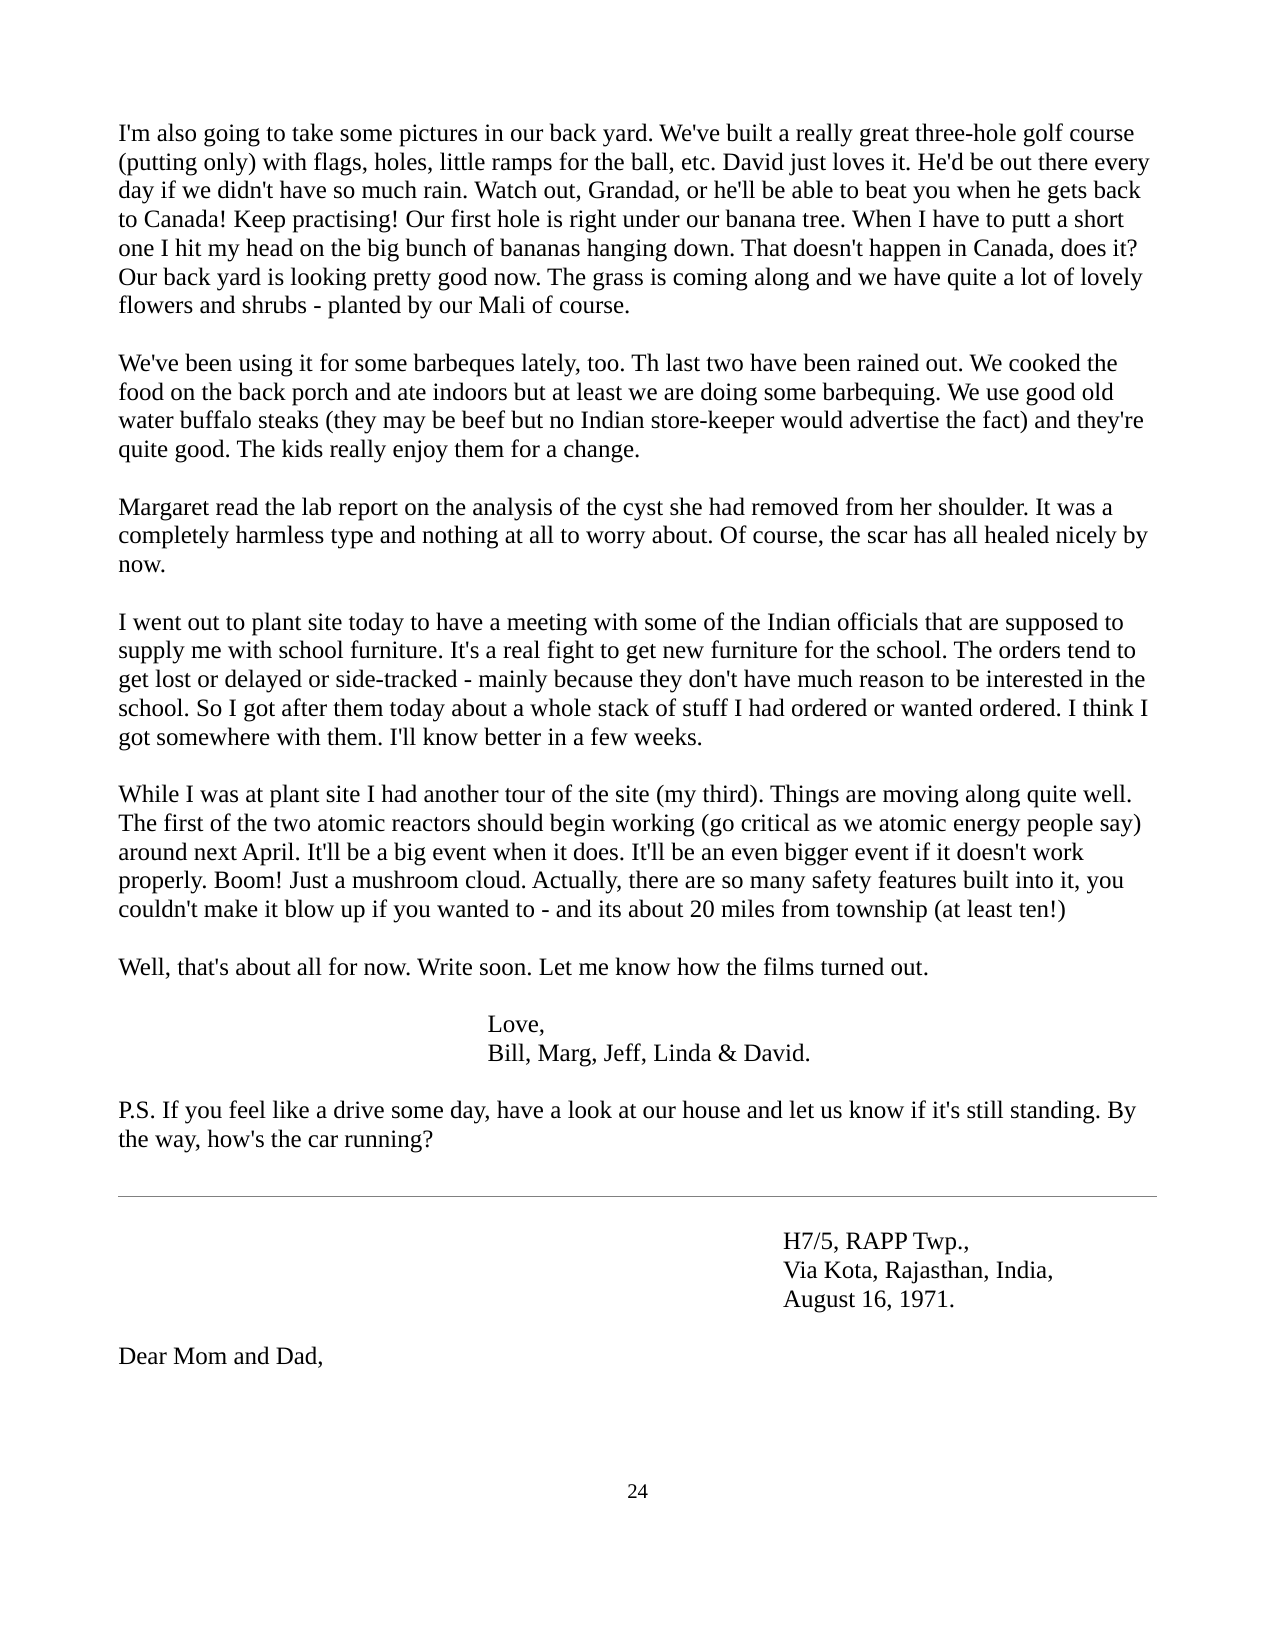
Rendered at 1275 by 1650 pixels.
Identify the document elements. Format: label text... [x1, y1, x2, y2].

text H7/5, RAPP Twp., [118, 1226, 1157, 1255]
text Via Kota, Rajasthan, India, [118, 1255, 1157, 1284]
text Bill, Marg, Jeff, Linda & David. [118, 1038, 1157, 1067]
text P.S. If you feel like a drive some day, have a look at our house and let us know if it's still standing. By the way, how's the car running? [118, 1096, 1157, 1153]
text Well, that's about all for now. Write soon. Let me know how the films turned out. [118, 952, 1157, 981]
text Margaret read the lab report on the analysis of the cyst she had removed from her shoulder. It was a completely harmless type and nothing at all to worry about. Of course, the scar has all healed nicely by now. [118, 492, 1157, 578]
text While I was at plant site I had another tour of the site (my third). Things are moving along quite well. The first of the two atomic reactors should begin working (go critical as we atomic energy people say) around next April. It'll be a big event when it does. It'll be an even bigger event if it doesn't work properly. Boom! Just a mushroom cloud. Actually, there are so many safety features built into it, you couldn't make it blow up if you wanted to - and its about 20 miles from township (at least ten!) [118, 779, 1157, 923]
text I went out to plant site today to have a meeting with some of the Indian officials that are supposed to supply me with school furniture. It's a real fight to get new furniture for the school. The orders tend to get lost or delayed or side-tracked - mainly because they don't have much reason to be interested in the school. So I got after them today about a whole stack of stuff I had ordered or wanted ordered. I think I got somewhere with them. I'll know better in a few weeks. [118, 607, 1157, 751]
text Dear Mom and Dad, [118, 1341, 1157, 1370]
text I'm also going to take some pictures in our back yard. We've built a really great three-hole golf course (putting only) with flags, holes, little ramps for the ball, etc. David just loves it. He'd be out there every day if we didn't have so much rain. Watch out, Grandad, or he'll be able to beat you when he gets back to Canada! Keep practising! Our first hole is right under our banana tree. When I have to putt a short one I hit my head on the big bunch of bananas hanging down. That doesn't happen in Canada, does it? Our back yard is looking pretty good now. The grass is coming along and we have quite a lot of lovely flowers and shrubs - planted by our Mali of course. [118, 118, 1157, 319]
text Love, [118, 1009, 1157, 1038]
text August 16, 1971. [118, 1284, 1157, 1312]
text We've been using it for some barbeques lately, too. Th last two have been rained out. We cooked the food on the back porch and ate indoors but at least we are doing some barbequing. We use good old water buffalo steaks (they may be beef but no Indian store-keeper would advertise the fact) and they're quite good. The kids really enjoy them for a change. [118, 348, 1157, 463]
